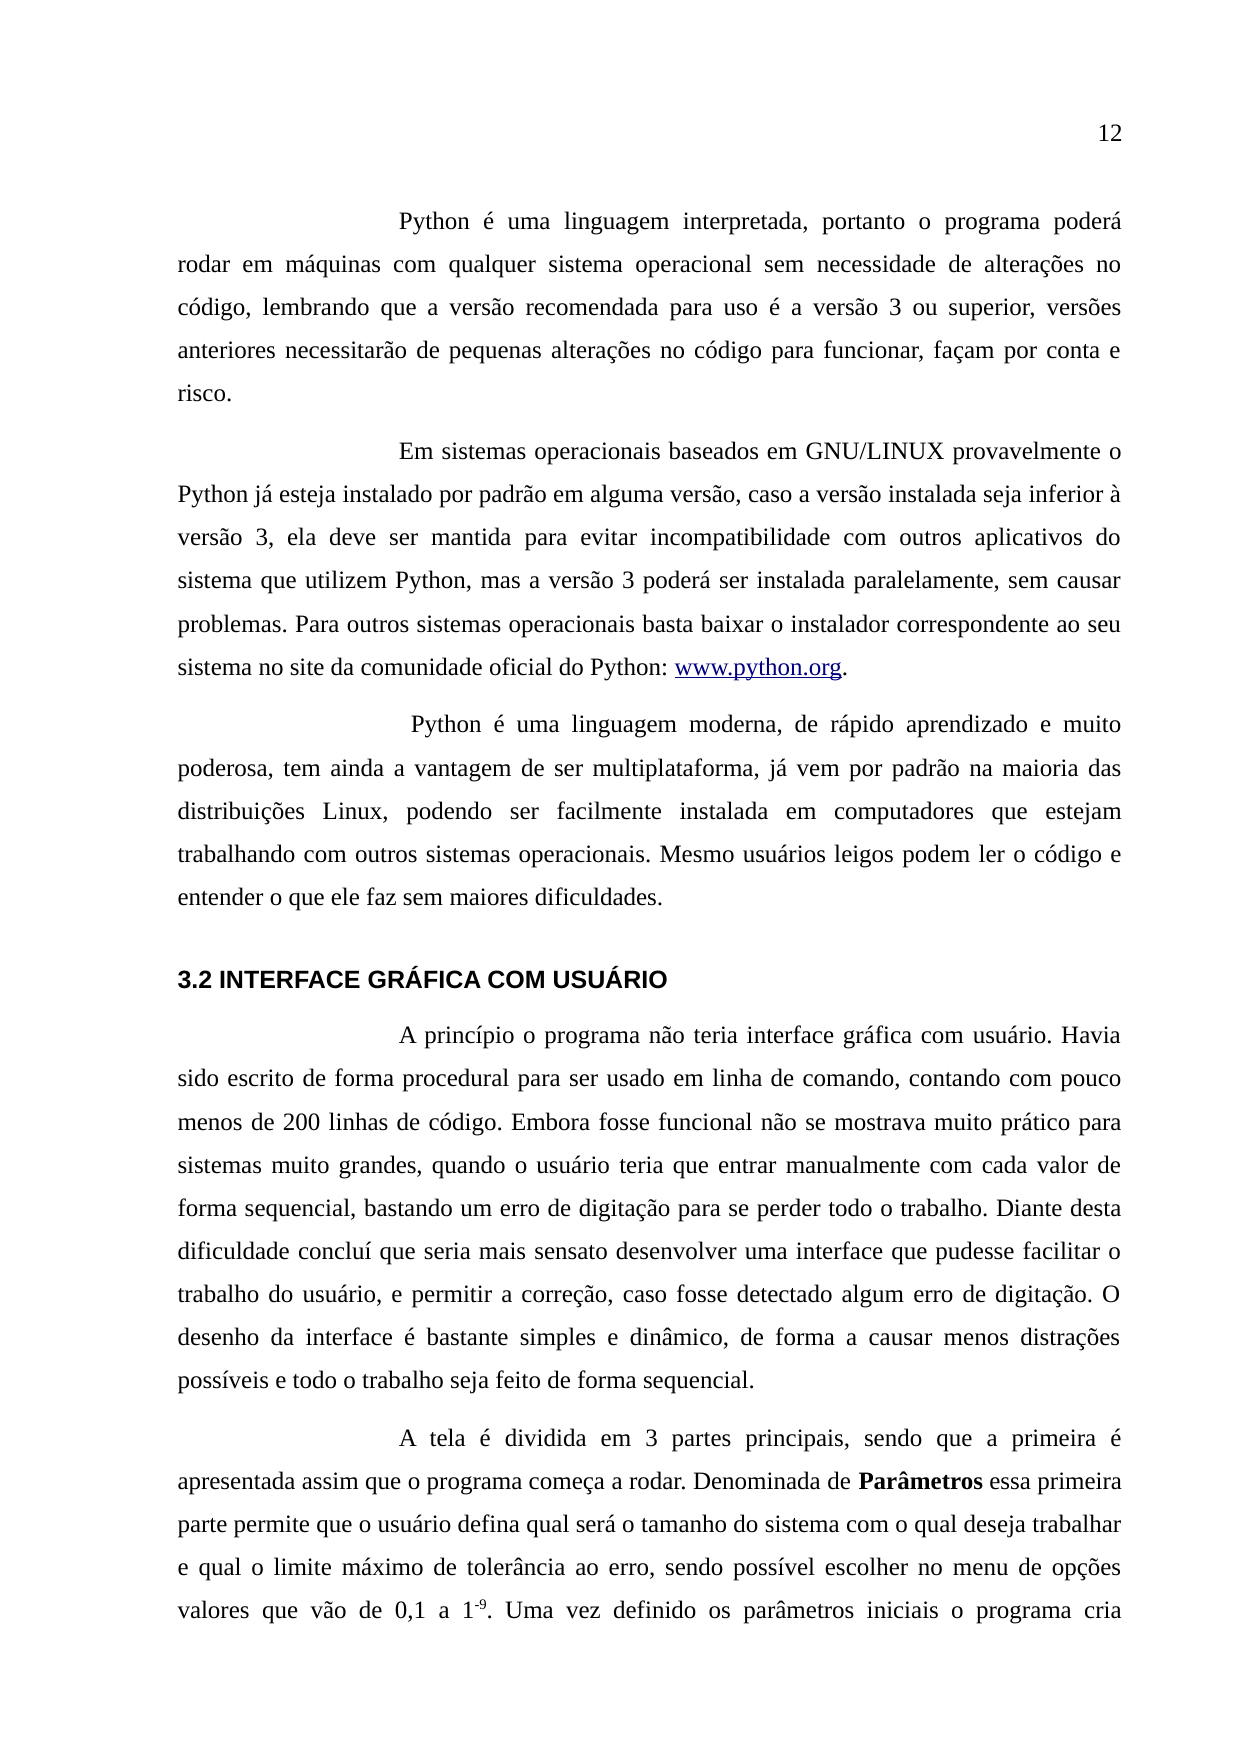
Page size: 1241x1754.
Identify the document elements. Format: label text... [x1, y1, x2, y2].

text Em sistemas operacionais baseados em GNU/LINUX provavelmente o Python já esteja instalado por padrão em alguma versão, caso a versão instalada seja inferior à versão 3, ela deve ser mantida para evitar incompatibilidade com outros aplicativos do sistema que utilizem Python, mas a versão 3 poderá ser instalada paralelamente, sem causar problemas. Para outros sistemas operacionais basta baixar o instalador correspondente ao seu sistema no site da comunidade oficial do Python: www.python.org. [177, 436, 1122, 681]
text A princípio o programa não teria interface gráfica com usuário. Havia sido escrito de forma procedural para ser usado em linha de comando, contando com pouco menos de 200 linhas de código. Embora fosse funcional não se mostrava muito prático para sistemas muito grandes, quando o usuário teria que entrar manualmente com cada valor de forma sequencial, bastando um erro de digitação para se perder todo o trabalho. Diante desta dificuldade concluí que seria mais sensato desenvolver uma interface que pudesse facilitar o trabalho do usuário, e permitir a correção, caso fosse detectado algum erro de digitação. O desenho da interface é bastante simples e dinâmico, de forma a causar menos distrações possíveis e todo o trabalho seja feito de forma sequencial. [177, 1020, 1122, 1394]
text Python é uma linguagem interpretada, portanto o programa poderá rodar em máquinas com qualquer sistema operacional sem necessidade de alterações no código, lembrando que a versão recomendada para uso é a versão 3 ou superior, versões anteriores necessitarão de pequenas alterações no código para funcionar, façam por conta e risco. [177, 206, 1122, 407]
text Python é uma linguagem moderna, de rápido aprendizado e muito poderosa, tem ainda a vantagem de ser multiplataforma, já vem por padrão na maioria das distribuições Linux, podendo ser facilmente instalada em computadores que estejam trabalhando com outros sistemas operacionais. Mesmo usuários leigos podem ler o código e entender o que ele faz sem maiores dificuldades. [177, 709, 1122, 911]
subtitle 3.2 INTERFACE GRÁFICA COM USUÁRIO [177, 965, 1122, 993]
text A tela é dividida em 3 partes principais, sendo que a primeira é apresentada assim que o programa começa a rodar. Denominada de Parâmetros essa primeira parte permite que o usuário defina qual será o tamanho do sistema com o qual deseja trabalhar e qual o limite máximo de tolerância ao erro, sendo possível escolher no menu de opções valores que vão de 0,1 a 1-9. Uma vez definido os parâmetros iniciais o programa cria [177, 1423, 1122, 1624]
